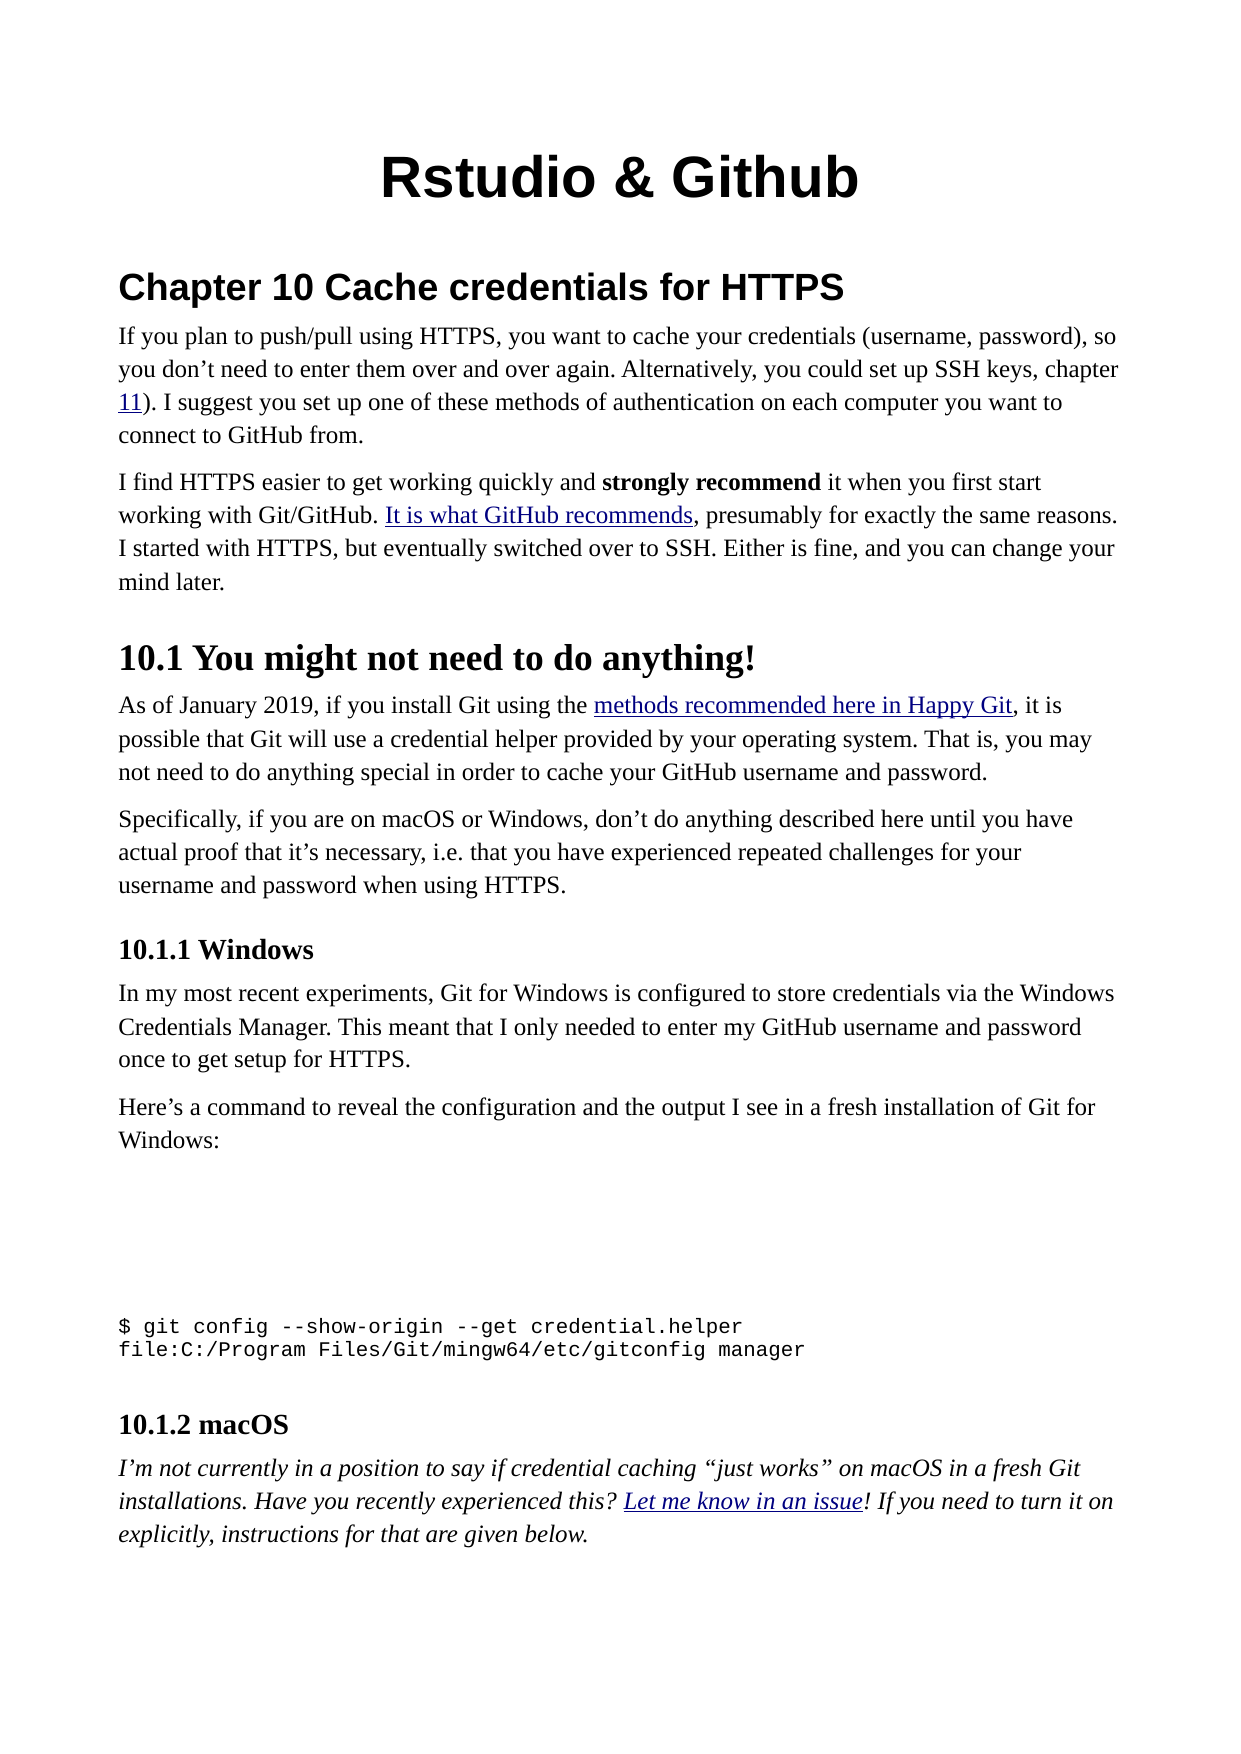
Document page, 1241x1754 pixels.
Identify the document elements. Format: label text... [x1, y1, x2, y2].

subtitle 10.1.2 macOS [118, 1407, 1122, 1441]
text $ git config --show-origin --get credential.helper [118, 1316, 1122, 1339]
text If you plan to push/pull using HTTPS, you want to cache your credentials (username, password), so you don’t need to enter them over and over again. Alternatively, you could set up SSH keys, chapter 11). I suggest you set up one of these methods of authentication on each computer you want to connect to GitHub from. [118, 321, 1122, 449]
subtitle 10.1 You might not need to do anything! [118, 635, 1122, 678]
text Specifically, if you are on macOS or Windows, don’t do anything described here until you have actual proof that it’s necessary, i.e. that you have experienced repeated challenges for your username and password when using HTTPS. [118, 804, 1122, 899]
text file:C:/Program Files/Git/mingw64/etc/gitconfig manager [118, 1339, 1122, 1363]
subtitle 10.1.1 Windows [118, 932, 1122, 966]
text As of January 2019, if you install Git using the methods recommended here in Happy Git, it is possible that Git will use a credential helper provided by your operating system. That is, you may not need to do anything special in order to cache your GitHub username and password. [118, 691, 1122, 785]
subtitle Chapter 10 Cache credentials for HTTPS [118, 265, 1122, 308]
text In my most recent experiments, Git for Windows is configured to store credentials via the Windows Credentials Manager. This meant that I only needed to enter my GitHub username and password once to get setup for HTTPS. [118, 978, 1122, 1073]
text I’m not currently in a position to say if credential caching “just works” on macOS in a fresh Git installations. Have you recently experienced this? Let me know in an issue! If you need to turn it on explicitly, instructions for that are given below. [118, 1453, 1122, 1548]
text Here’s a command to reveal the configuration and the output I see in a fresh installation of Git for Windows: [118, 1092, 1122, 1154]
text I find HTTPS easier to get working quickly and strongly recommend it when you first start working with Git/GitHub. It is what GitHub recommends, presumably for exactly the same reasons. I started with HTTPS, but eventually switched over to SSH. Either is fine, and you can change your mind later. [118, 467, 1122, 595]
